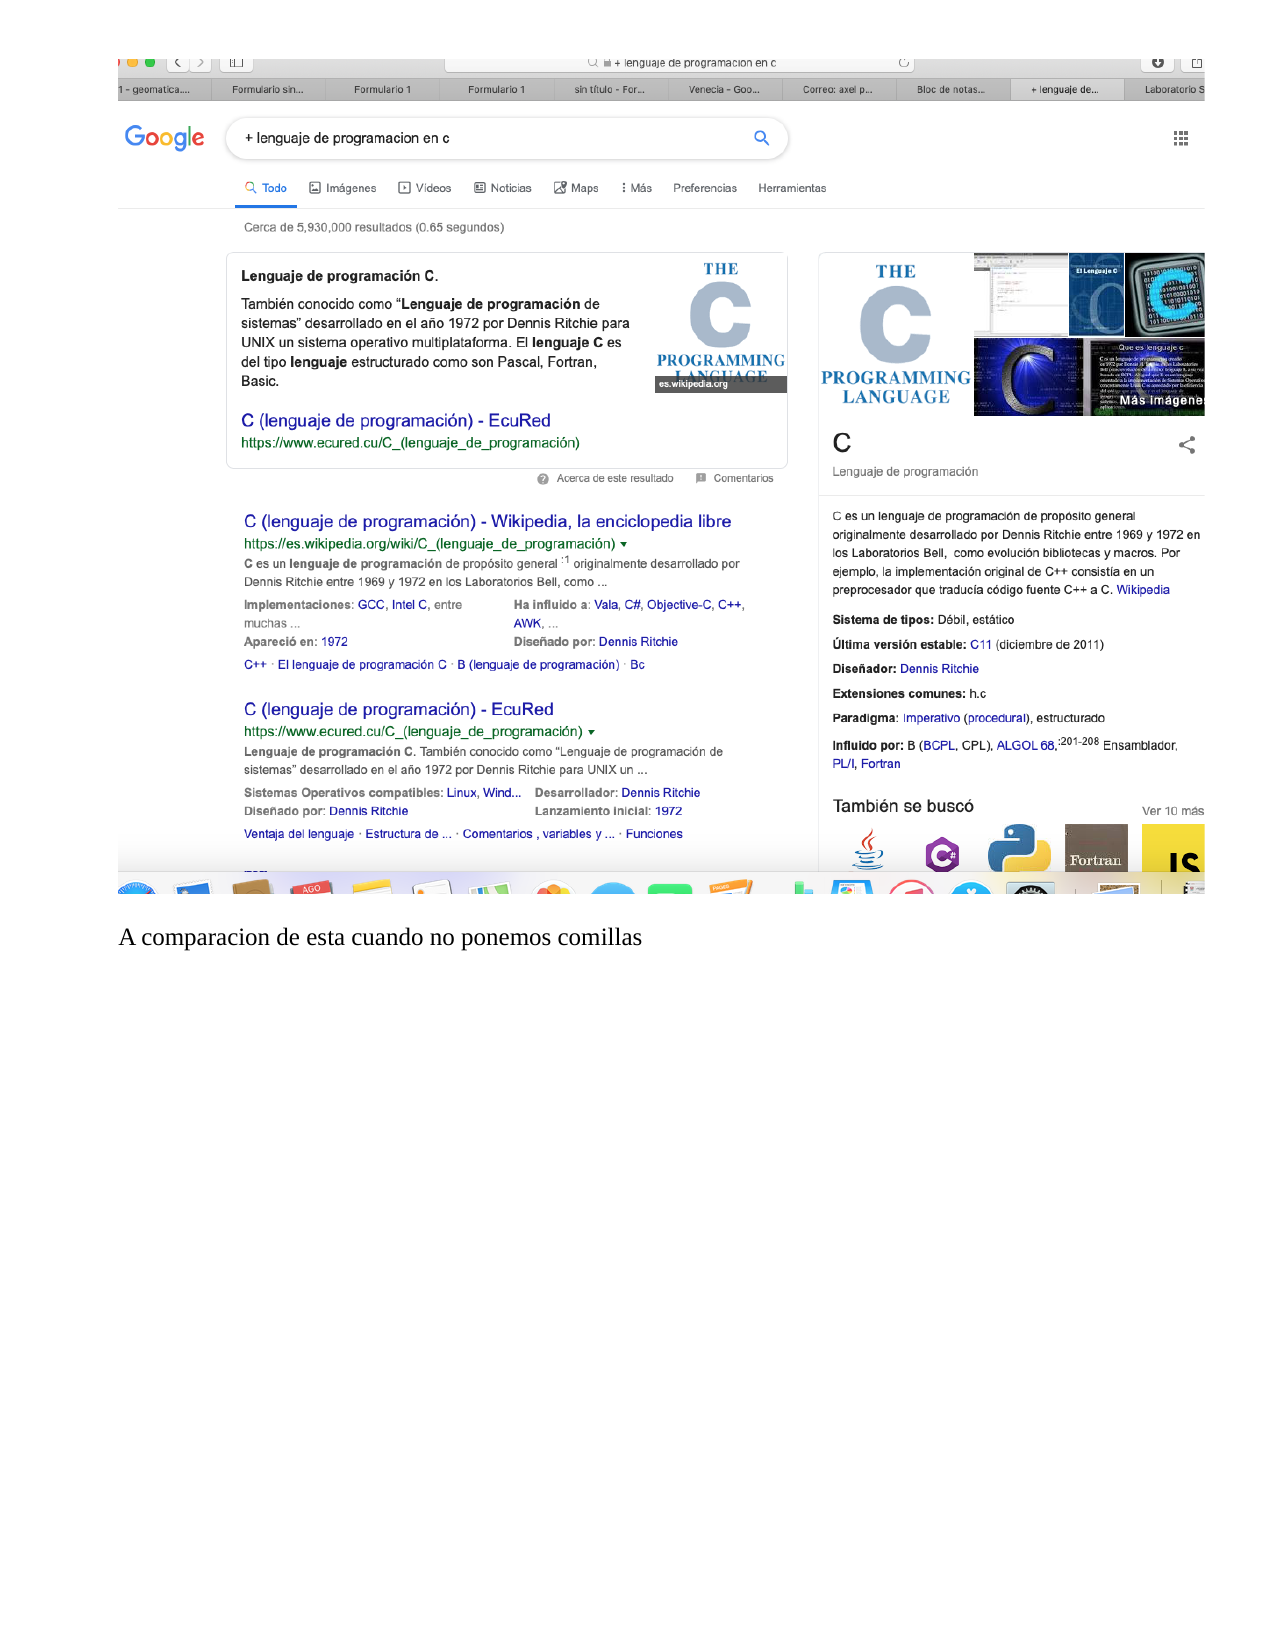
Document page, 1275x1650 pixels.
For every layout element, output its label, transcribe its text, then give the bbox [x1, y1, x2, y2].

text A comparacion de esta cuando no ponemos comillas [118, 922, 1205, 951]
